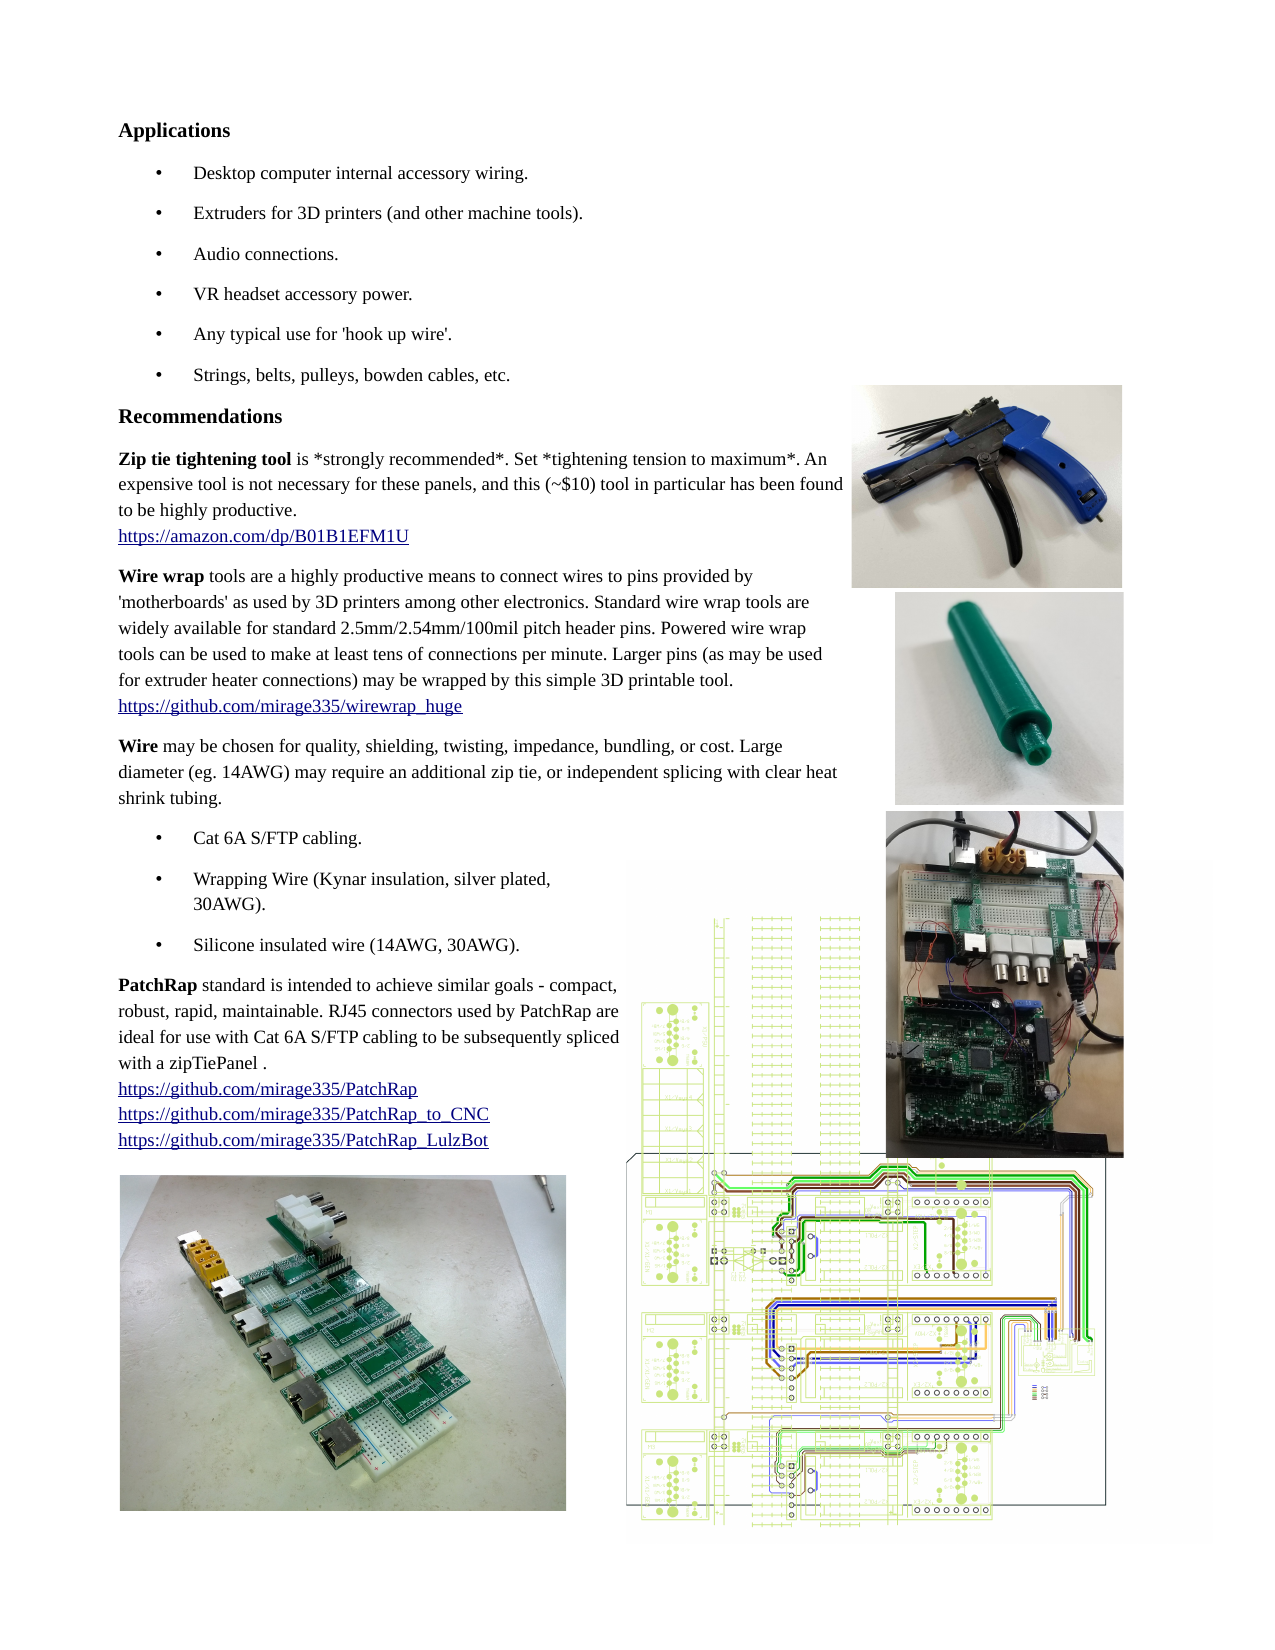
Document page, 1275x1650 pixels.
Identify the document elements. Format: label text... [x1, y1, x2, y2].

list Strings, belts, pulleys, bowden cables, etc. [156, 364, 1157, 385]
picture [851, 385, 1123, 588]
list Audio connections. [156, 242, 1157, 264]
picture [626, 811, 1213, 1544]
text Zip tie tightening tool is *strongly recommended*. Set *tightening tension to maximum*. An expensive tool is not necessary for these panels, and this (~$10) tool in particular has been found to be highly productive. https://amazon.com/dp/B01B1EFM1U [118, 447, 848, 547]
text Wire wrap tools are a highly productive means to connect wires to pins provided by 'motherboards' as used by 3D printers among other electronics. Standard wire wrap tools are widely available for standard 2.5mm/2.54mm/100mil pitch header pins. Powered wire wrap tools can be used to make at least tens of connections per minute. Larger pins (as may be used for extruder heater connections) may be wrapped by this simple 3D printable tool. https://github.com/mirage335/wirewrap_huge [118, 565, 848, 716]
picture [119, 1175, 567, 1511]
text Recommendations [118, 404, 851, 428]
list Silicone insulated wire (14AWG, 30AWG). [156, 934, 626, 955]
list Desktop computer internal accessory wiring. [156, 162, 1157, 183]
list VR headset accessory power. [156, 283, 1157, 304]
text [1123, 404, 1157, 428]
text PatchRap standard is intended to achieve similar goals - compact, robust, rapid, maintainable. RJ45 connectors used by PatchRap are ideal for use with Cat 6A S/FTP cabling to be subsequently spliced with a zipTiePanel . https://github.com/mirage335/PatchRap https://github.com/mirage335/PatchRap_to_CNC https://github.com/mirage335/PatchRap_LulzBot [118, 974, 626, 1151]
list Extruders for 3D printers (and other machine tools). [156, 202, 1157, 223]
text Wire may be chosen for quality, shielding, twisting, impedance, bundling, or cost. Large diameter (eg. 14AWG) may require an additional zip tie, or independent splicing with clear heat shrink tubing. [118, 735, 848, 808]
list Wrapping Wire (Kynar insulation, silver plated, 30AWG). [156, 867, 626, 915]
list [1124, 827, 1157, 849]
picture [895, 592, 1124, 805]
list Cat 6A S/FTP cabling. [156, 827, 885, 849]
list Any typical use for 'hook up wire'. [156, 323, 1157, 345]
text Applications [118, 118, 1157, 142]
